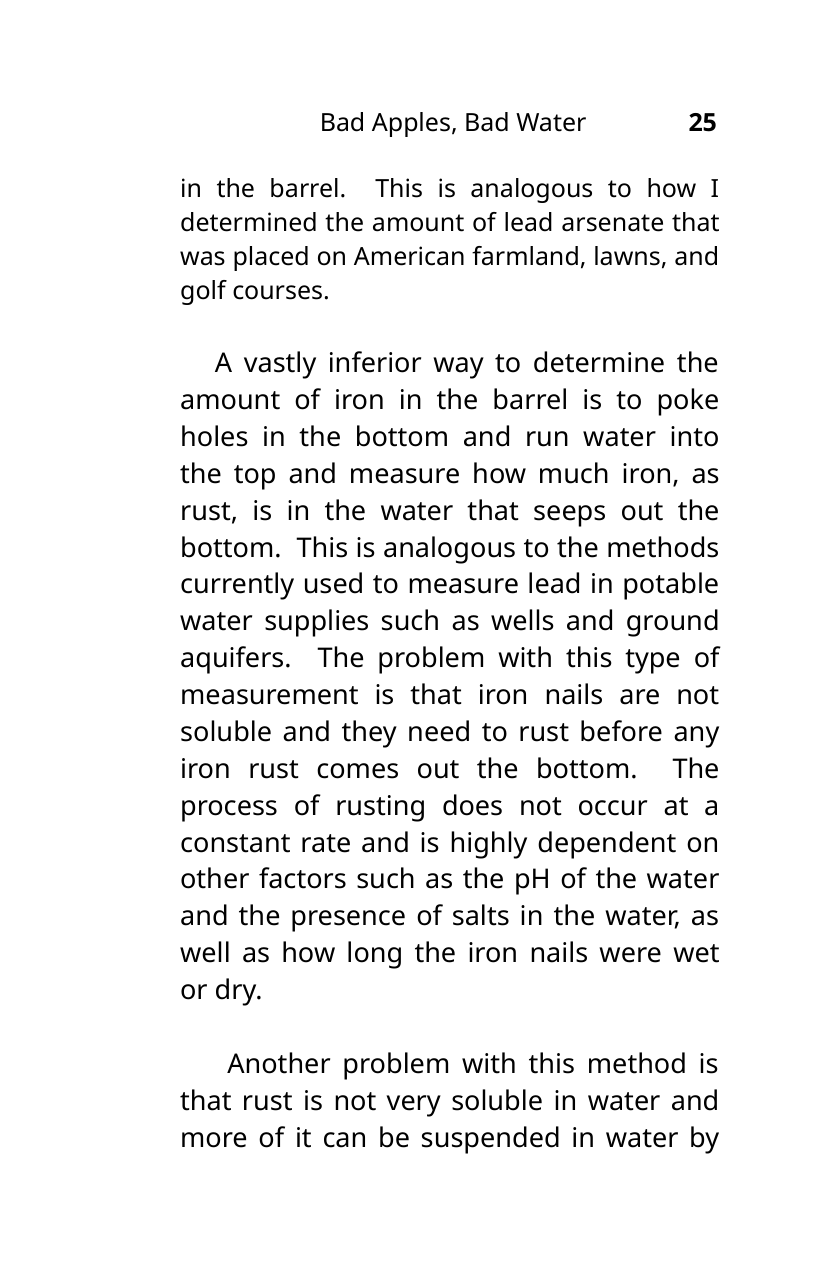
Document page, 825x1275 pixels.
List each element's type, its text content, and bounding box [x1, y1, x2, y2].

text A vastly inferior way to determine the amount of iron in the barrel is to poke holes in the bottom and run water into the top and measure how much iron, as rust, is in the water that seeps out the bottom. This is analogous to the methods currently used to measure lead in potable water supplies such as wells and ground aquifers. The problem with this type of measurement is that iron nails are not soluble and they need to rust before any iron rust comes out the bottom. The process of rusting does not occur at a constant rate and is highly dependent on other factors such as the pH of the water and the presence of salts in the water, as well as how long the iron nails were wet or dry. [180, 344, 720, 1007]
text in the barrel. This is analogous to how I determined the amount of lead arsenate that was placed on American farmland, lawns, and golf courses. [180, 171, 720, 307]
text Another problem with this method is that rust is not very soluble in water and more of it can be suspended in water by [180, 1044, 720, 1155]
